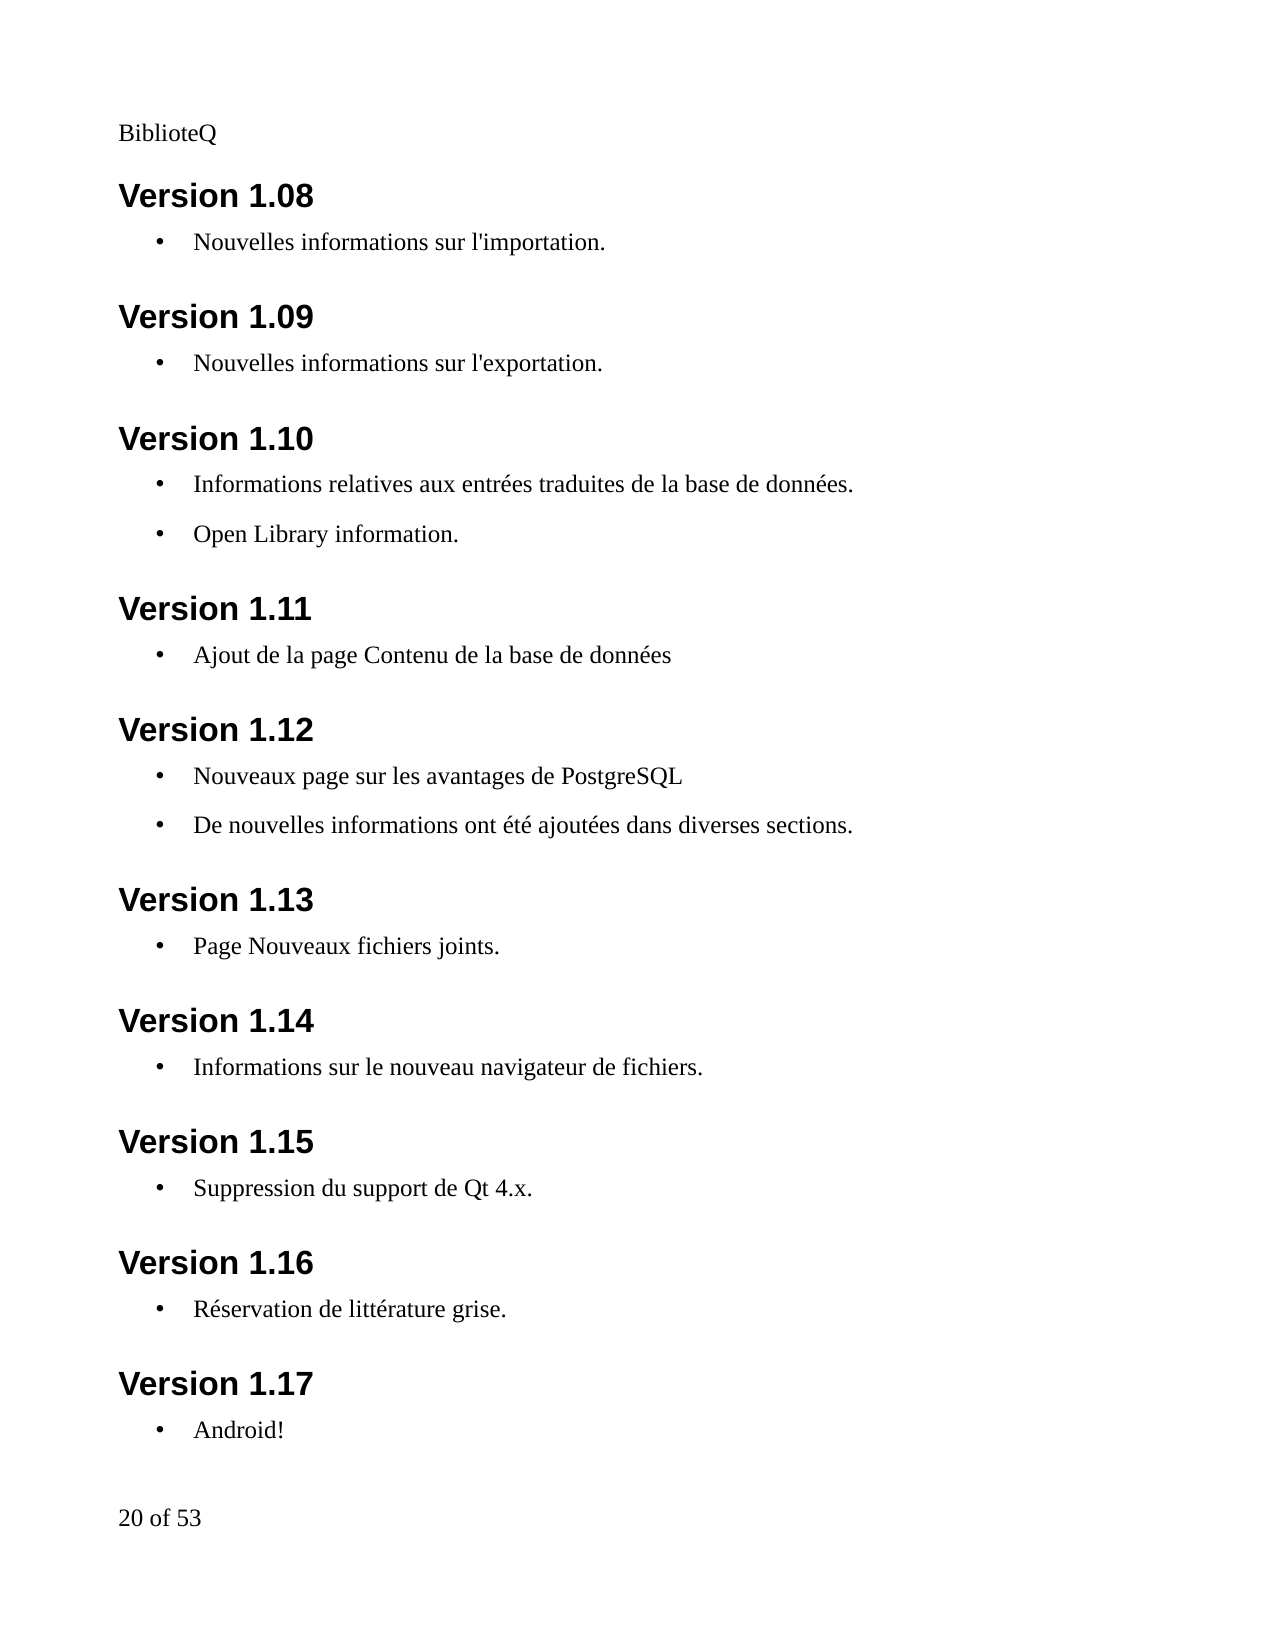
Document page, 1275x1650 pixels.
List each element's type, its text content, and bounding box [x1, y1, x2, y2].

list Nouvelles informations sur l'exportation. [156, 348, 1157, 377]
subtitle Version 1.09 [118, 297, 1157, 336]
subtitle Version 1.17 [118, 1364, 1157, 1402]
subtitle Version 1.15 [118, 1122, 1157, 1160]
list Informations relatives aux entrées traduites de la base de données. [156, 469, 1157, 498]
subtitle Version 1.11 [118, 588, 1157, 627]
list Réservation de littérature grise. [156, 1294, 1157, 1323]
list Nouvelles informations sur l'importation. [156, 227, 1157, 256]
subtitle Version 1.13 [118, 880, 1157, 918]
list Ajout de la page Contenu de la base de données [156, 640, 1157, 668]
subtitle Version 1.10 [118, 418, 1157, 457]
subtitle Version 1.14 [118, 1001, 1157, 1039]
list Suppression du support de Qt 4.x. [156, 1173, 1157, 1202]
list Nouveaux page sur les avantages de PostgreSQL [156, 761, 1157, 789]
subtitle Version 1.16 [118, 1243, 1157, 1281]
subtitle Version 1.12 [118, 709, 1157, 748]
list Android! [156, 1415, 1157, 1444]
list De nouvelles informations ont été ajoutées dans diverses sections. [156, 810, 1157, 838]
list Informations sur le nouveau navigateur de fichiers. [156, 1052, 1157, 1081]
list Page Nouveaux fichiers joints. [156, 931, 1157, 959]
subtitle Version 1.08 [118, 176, 1157, 215]
list Open Library information. [156, 519, 1157, 547]
